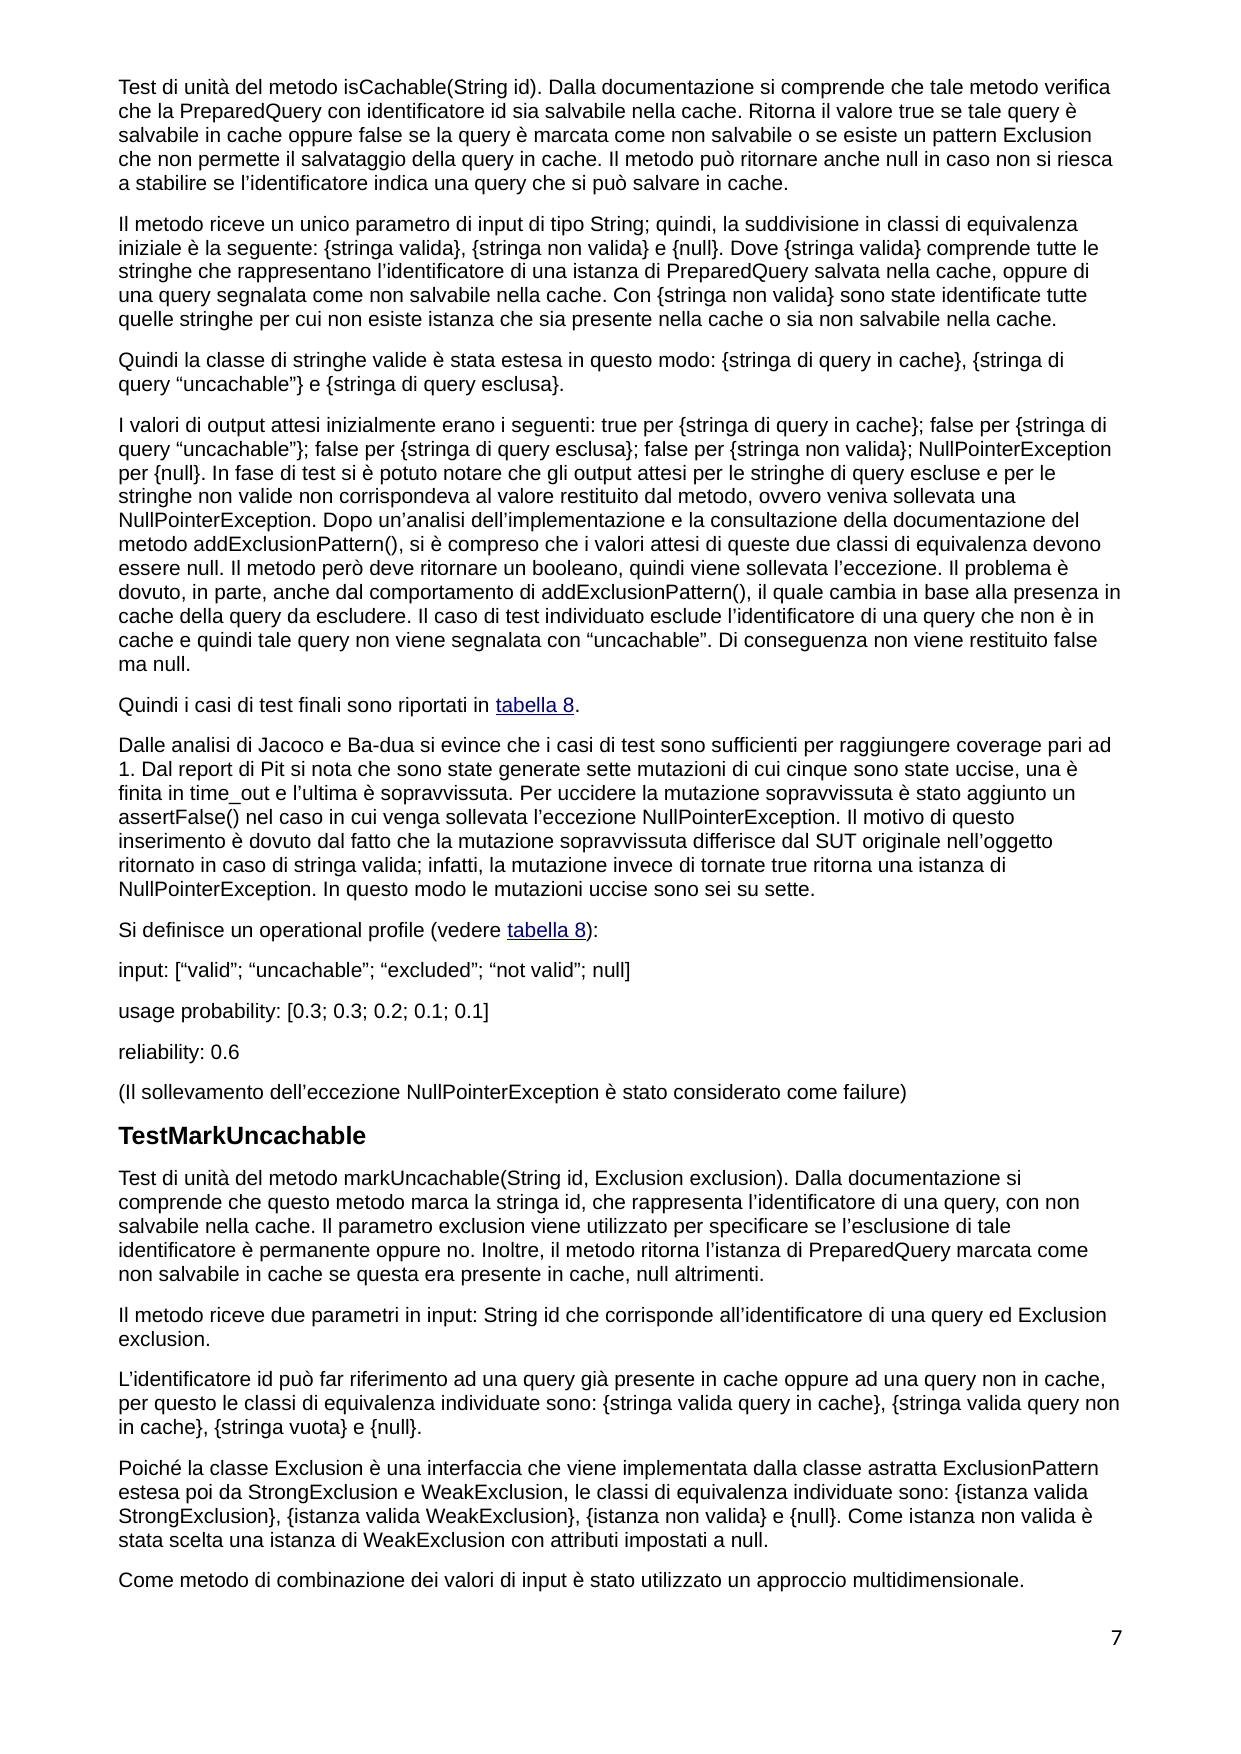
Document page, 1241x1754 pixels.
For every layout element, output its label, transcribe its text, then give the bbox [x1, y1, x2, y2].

text TestMarkUncachable [118, 1121, 1122, 1149]
text Poiché la classe Exclusion è una interfaccia che viene implementata dalla classe astratta ExclusionPattern estesa poi da StrongExclusion e WeakExclusion, le classi di equivalenza individuate sono: {istanza valida StrongExclusion}, {istanza valida WeakExclusion}, {istanza non valida} e {null}. Come istanza non valida è stata scelta una istanza di WeakExclusion con attributi impostati a null. [118, 1456, 1122, 1552]
text Si definisce un operational profile (vedere tabella 8): [118, 918, 1122, 942]
text Quindi la classe di stringhe valide è stata estesa in questo modo: {stringa di query in cache}, {stringa di query “uncachable”} e {stringa di query esclusa}. [118, 348, 1122, 396]
text L’identificatore id può far riferimento ad una query già presente in cache oppure ad una query non in cache, per questo le classi di equivalenza individuate sono: {stringa valida query in cache}, {stringa valida query non in cache}, {stringa vuota} e {null}. [118, 1367, 1122, 1439]
text reliability: 0.6 [118, 1039, 1122, 1063]
text Test di unità del metodo isCachable(String id). Dalla documentazione si comprende che tale metodo verifica che la PreparedQuery con identificatore id sia salvabile nella cache. Ritorna il valore true se tale query è salvabile in cache oppure false se la query è marcata come non salvabile o se esiste un pattern Exclusion che non permette il salvataggio della query in cache. Il metodo può ritornare anche null in caso non si riesca a stabilire se l’identificatore indica una query che si può salvare in cache. [118, 75, 1122, 195]
text I valori di output attesi inizialmente erano i seguenti: true per {stringa di query in cache}; false per {stringa di query “uncachable”}; false per {stringa di query esclusa}; false per {stringa non valida}; NullPointerException per {null}. In fase di test si è potuto notare che gli output attesi per le stringhe di query escluse e per le stringhe non valide non corrispondeva al valore restituito dal metodo, ovvero veniva sollevata una NullPointerException. Dopo un’analisi dell’implementazione e la consultazione della documentazione del metodo addExclusionPattern(), si è compreso che i valori attesi di queste due classi di equivalenza devono essere null. Il metodo però deve ritornare un booleano, quindi viene sollevata l’eccezione. Il problema è dovuto, in parte, anche dal comportamento di addExclusionPattern(), il quale cambia in base alla presenza in cache della query da escludere. Il caso di test individuato esclude l’identificatore di una query che non è in cache e quindi tale query non viene segnalata con “uncachable”. Di conseguenza non viene restituito false ma null. [118, 412, 1122, 676]
text (Il sollevamento dell’eccezione NullPointerException è stato considerato come failure) [118, 1080, 1122, 1104]
text Quindi i casi di test finali sono riportati in tabella 8. [118, 693, 1122, 717]
text Test di unità del metodo markUncachable(String id, Exclusion exclusion). Dalla documentazione si comprende che questo metodo marca la stringa id, che rappresenta l’identificatore di una query, con non salvabile nella cache. Il parametro exclusion viene utilizzato per specificare se l’esclusione di tale identificatore è permanente oppure no. Inoltre, il metodo ritorna l’istanza di PreparedQuery marcata come non salvabile in cache se questa era presente in cache, null altrimenti. [118, 1166, 1122, 1286]
text usage probability: [0.3; 0.3; 0.2; 0.1; 0.1] [118, 999, 1122, 1023]
text input: [“valid”; “uncachable”; “excluded”; “not valid”; null] [118, 958, 1122, 982]
text Come metodo di combinazione dei valori di input è stato utilizzato un approccio multidimensionale. [118, 1568, 1122, 1592]
text Il metodo riceve un unico parametro di input di tipo String; quindi, la suddivisione in classi di equivalenza iniziale è la seguente: {stringa valida}, {stringa non valida} e {null}. Dove {stringa valida} comprende tutte le stringhe che rappresentano l’identificatore di una istanza di PreparedQuery salvata nella cache, oppure di una query segnalata come non salvabile nella cache. Con {stringa non valida} sono state identificate tutte quelle stringhe per cui non esiste istanza che sia presente nella cache o sia non salvabile nella cache. [118, 211, 1122, 331]
text Il metodo riceve due parametri in input: String id che corrisponde all’identificatore di una query ed Exclusion exclusion. [118, 1303, 1122, 1351]
text Dalle analisi di Jacoco e Ba-dua si evince che i casi di test sono sufficienti per raggiungere coverage pari ad 1. Dal report di Pit si nota che sono state generate sette mutazioni di cui cinque sono state uccise, una è finita in time_out e l’ultima è sopravvissuta. Per uccidere la mutazione sopravvissuta è stato aggiunto un assertFalse() nel caso in cui venga sollevata l’eccezione NullPointerException. Il motivo di questo inserimento è dovuto dal fatto che la mutazione sopravvissuta differisce dal SUT originale nell’oggetto ritornato in caso di stringa valida; infatti, la mutazione invece di tornate true ritorna una istanza di NullPointerException. In questo modo le mutazioni uccise sono sei su sette. [118, 733, 1122, 901]
